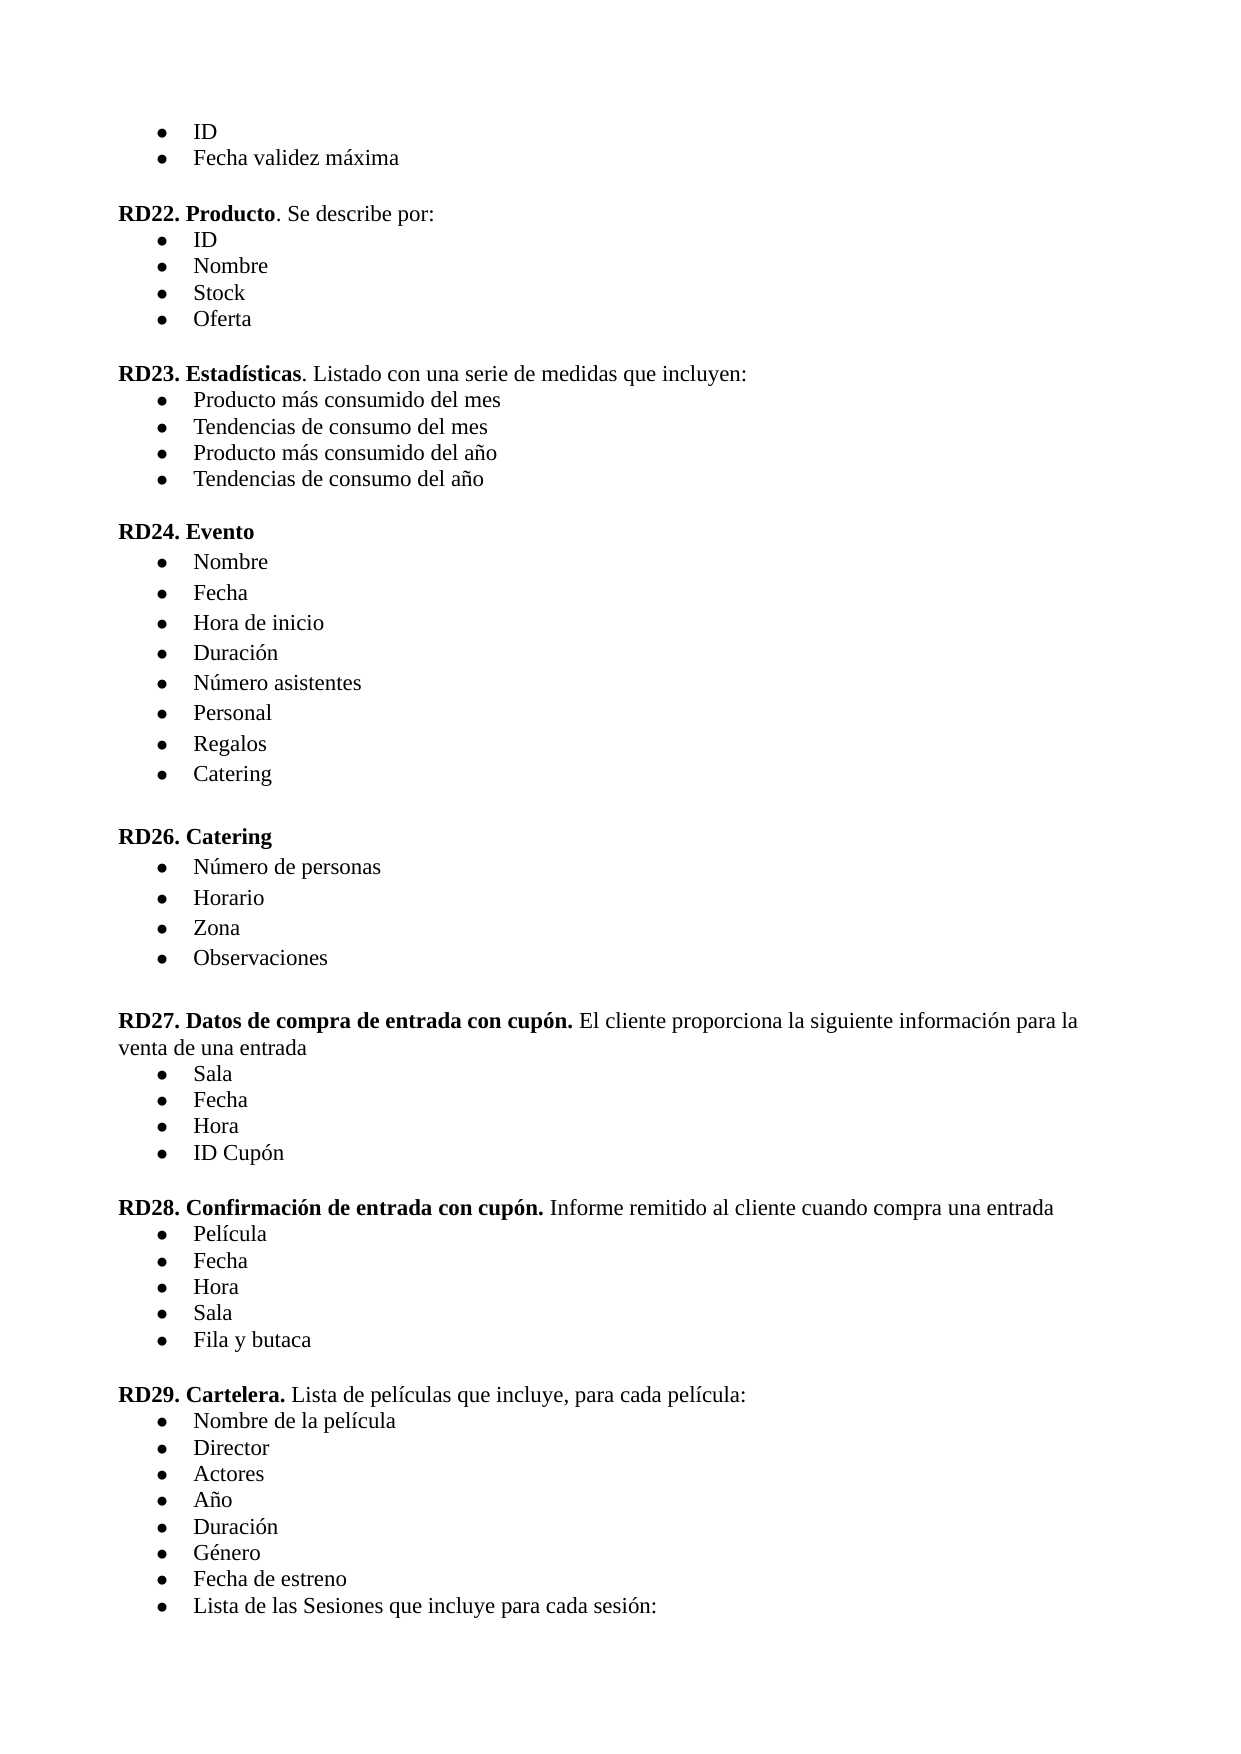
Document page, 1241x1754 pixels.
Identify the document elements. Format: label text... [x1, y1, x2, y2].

list Producto más consumido del mes [156, 386, 1122, 413]
list Hora [156, 1113, 1122, 1139]
text RD28. Confirmación de entrada con cupón. Informe remitido al cliente cuando compra una entrada [118, 1194, 1122, 1220]
text RD29. Cartelera. Lista de películas que incluye, para cada película: [118, 1381, 1122, 1407]
list Stock [156, 279, 1122, 305]
list Tendencias de consumo del mes [156, 413, 1122, 439]
list Fecha de estreno [156, 1565, 1122, 1592]
list ID [156, 118, 1122, 144]
list Tendencias de consumo del año [156, 466, 1122, 492]
list Zona [156, 914, 1122, 940]
list Número de personas [156, 853, 1122, 880]
list ID [156, 226, 1122, 252]
list Horario [156, 883, 1122, 910]
list Fecha [156, 1086, 1122, 1113]
list Observaciones [156, 944, 1122, 970]
list Fecha [156, 579, 1122, 605]
list Director [156, 1434, 1122, 1460]
list ID Cupón [156, 1139, 1122, 1165]
text RD27. Datos de compra de entrada con cupón. El cliente proporciona la siguiente información para la venta de una entrada [118, 1007, 1122, 1060]
list Oferta [156, 305, 1122, 331]
list Nombre [156, 548, 1122, 575]
list Catering [156, 760, 1122, 786]
list Duración [156, 639, 1122, 665]
text RD23. Estadísticas. Listado con una serie de medidas que incluyen: [118, 360, 1122, 386]
list Hora de inicio [156, 609, 1122, 635]
list Fecha [156, 1247, 1122, 1273]
list Nombre de la película [156, 1407, 1122, 1434]
text RD24. Evento [118, 518, 1122, 544]
list Fila y butaca [156, 1326, 1122, 1352]
list Sala [156, 1060, 1122, 1086]
list Producto más consumido del año [156, 439, 1122, 466]
text RD22. Producto. Se describe por: [118, 199, 1122, 226]
list Personal [156, 699, 1122, 726]
list Fecha validez máxima [156, 144, 1122, 171]
list Regalos [156, 730, 1122, 756]
list Hora [156, 1273, 1122, 1299]
list Género [156, 1539, 1122, 1565]
list Actores [156, 1460, 1122, 1486]
list Lista de las Sesiones que incluye para cada sesión: [156, 1592, 1122, 1618]
list Nombre [156, 252, 1122, 279]
list Año [156, 1486, 1122, 1513]
list Película [156, 1220, 1122, 1247]
list Sala [156, 1299, 1122, 1326]
list Número asistentes [156, 669, 1122, 696]
text RD26. Catering [118, 823, 1122, 849]
list Duración [156, 1513, 1122, 1539]
